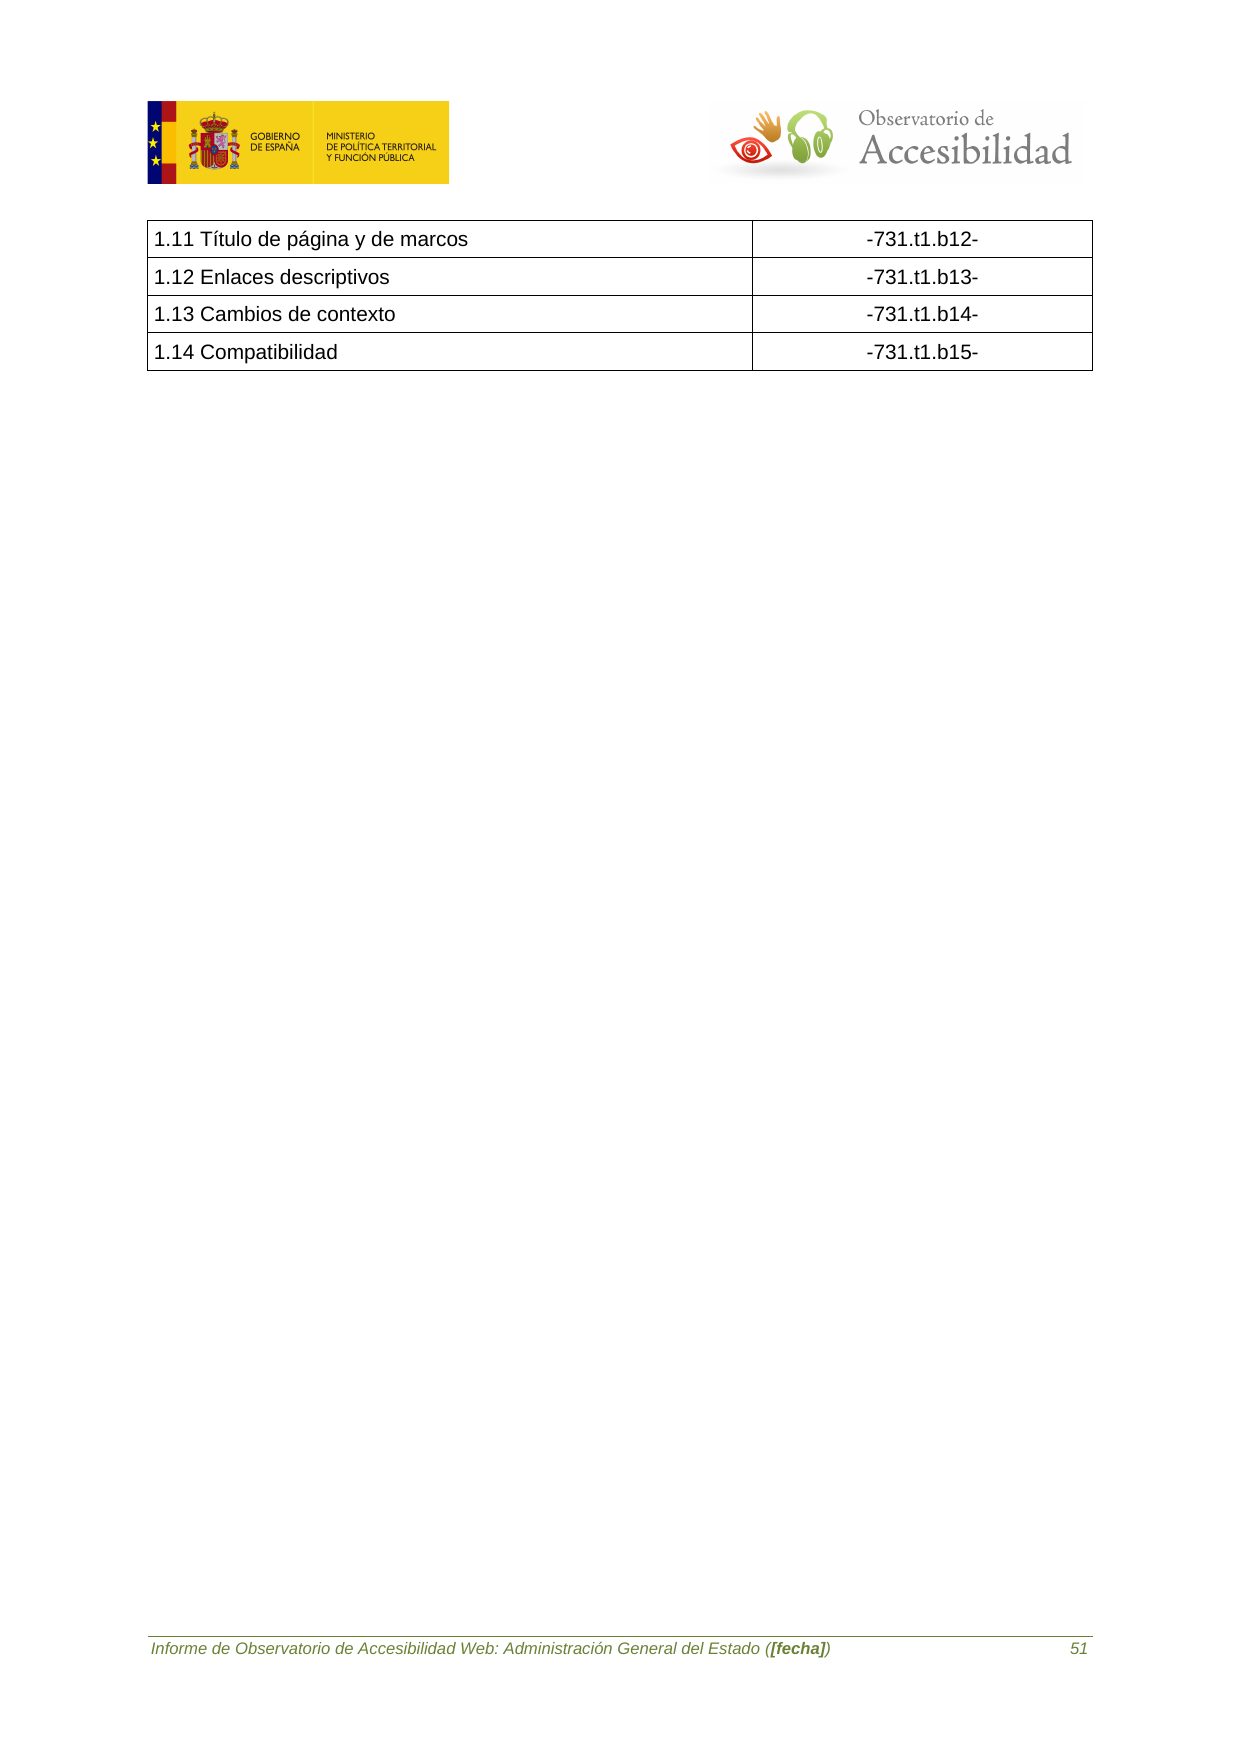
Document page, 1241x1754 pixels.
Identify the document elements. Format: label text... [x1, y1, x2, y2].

picture [147, 101, 450, 184]
table_cell 1.11 Título de página y de marcos [148, 221, 752, 257]
table_cell -731.t1.b14- [753, 296, 1092, 332]
table_cell -731.t1.b13- [753, 258, 1092, 295]
picture [710, 101, 1086, 184]
table_cell -731.t1.b12- [753, 221, 1092, 257]
table_cell 1.12 Enlaces descriptivos [148, 258, 752, 295]
table_cell 1.14 Compatibilidad [148, 333, 752, 370]
table_cell 1.13 Cambios de contexto [148, 296, 752, 332]
table_cell -731.t1.b15- [753, 333, 1092, 370]
